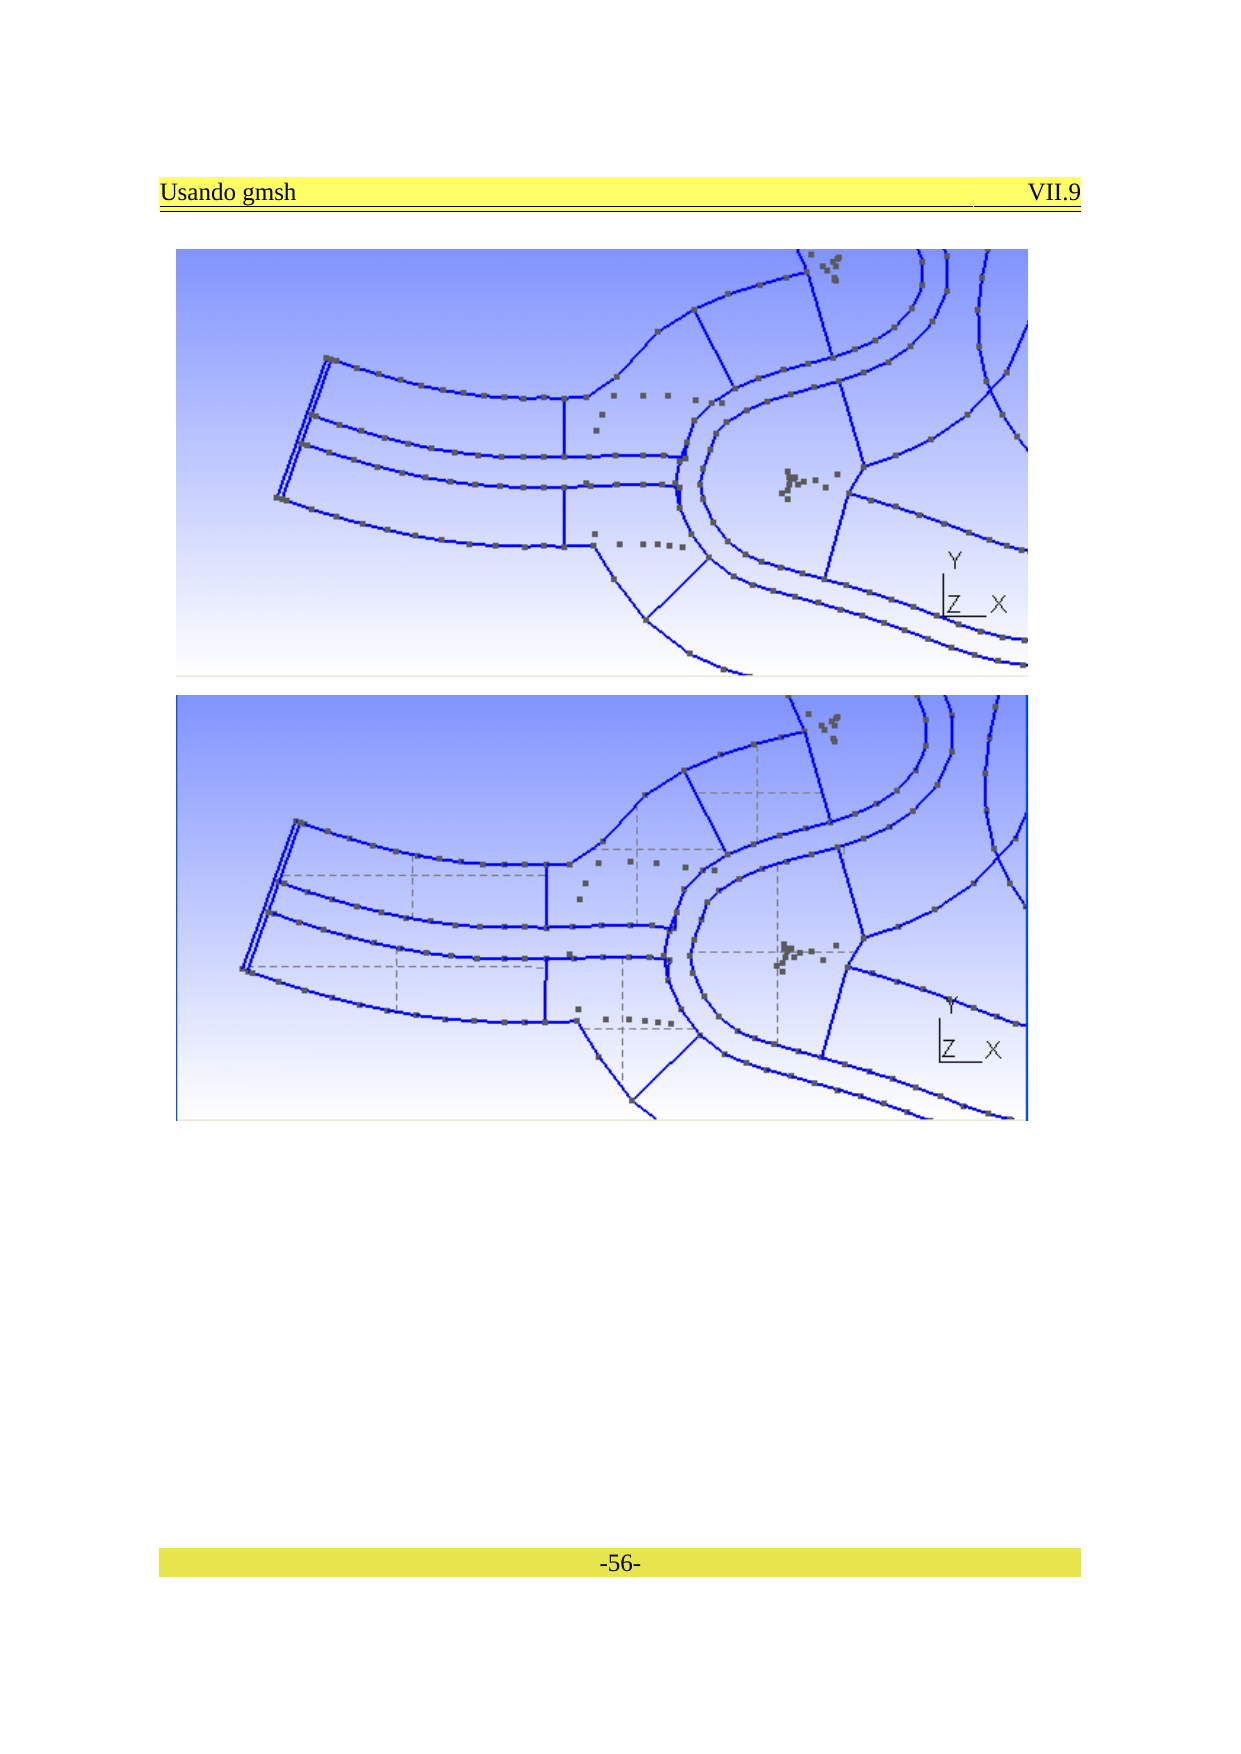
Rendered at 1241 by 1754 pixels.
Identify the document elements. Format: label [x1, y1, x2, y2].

picture [176, 249, 1028, 677]
picture [176, 695, 1029, 1121]
